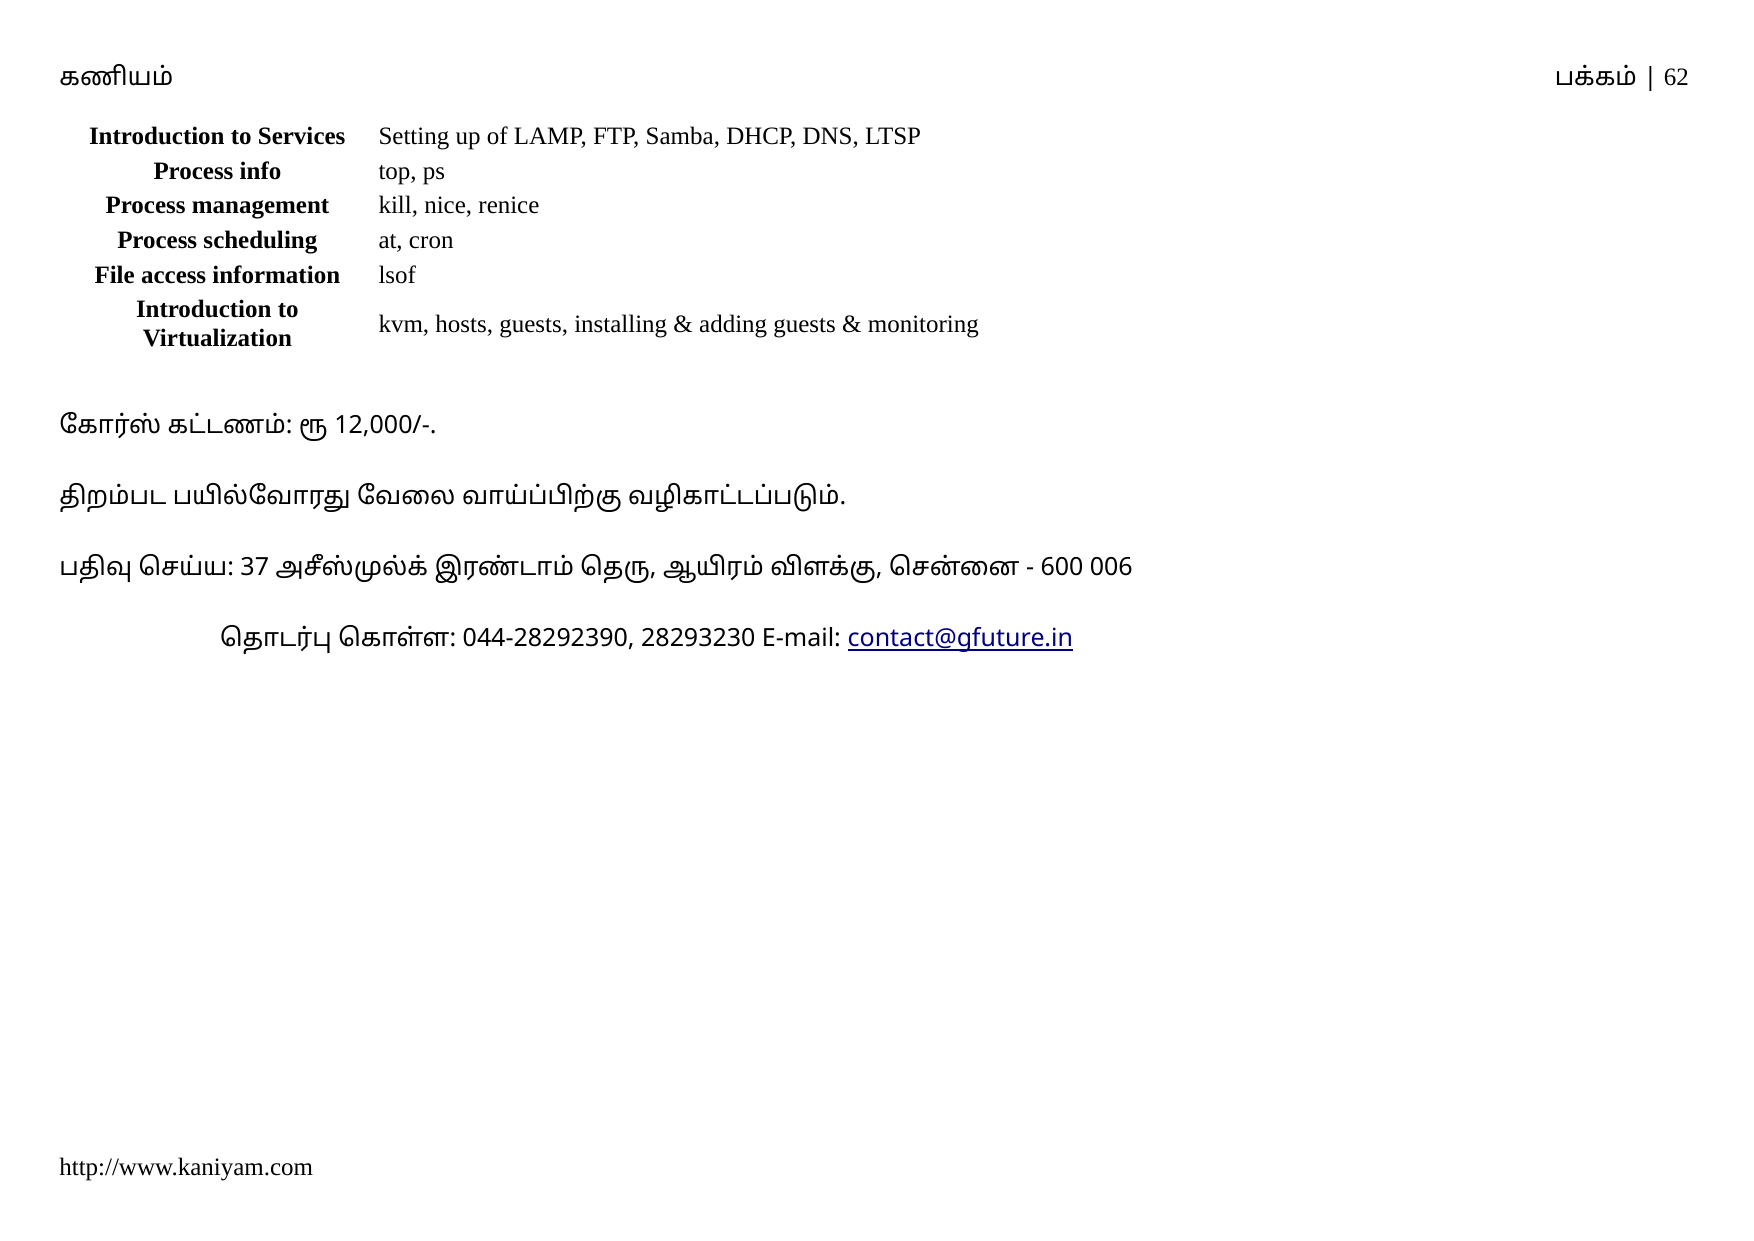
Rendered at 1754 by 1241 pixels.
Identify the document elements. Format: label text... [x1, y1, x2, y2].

table_cell Process info [59, 153, 375, 188]
table_cell kill, nice, renice [375, 188, 1098, 222]
subtitle தொடர்பு கொள்ள: 044-28292390, 28293230 E-mail: contact@gfuture.in [59, 620, 1695, 719]
table_cell Setting up of LAMP, FTP, Samba, DHCP, DNS, LTSP [375, 119, 1098, 153]
table_cell kvm, hosts, guests, installing & adding guests & monitoring [375, 291, 1098, 355]
table_cell top, ps [375, 153, 1098, 188]
text பதிவு செய்ய: 37 அசீஸ்முல்க் இரண்டாம் தெரு, ஆயிரம் விளக்கு, சென்னை - 600 006 [59, 549, 1695, 586]
table_cell lsof [375, 257, 1098, 291]
text திறம்பட பயில்வோரது வேலை வாய்ப்பிற்கு வழிகாட்டப்படும். [59, 478, 1695, 515]
table_cell at, cron [375, 222, 1098, 257]
table_header [59, 355, 77, 365]
table_cell Process management [59, 188, 375, 222]
text கோர்ஸ் கட்டணம்: ரூ 12,000/-. [59, 407, 1695, 444]
table_cell Introduction to Services [59, 119, 375, 153]
table_cell Process scheduling [59, 222, 375, 257]
table_cell Introduction to Virtualization [59, 291, 375, 355]
table_cell File access information [59, 257, 375, 291]
